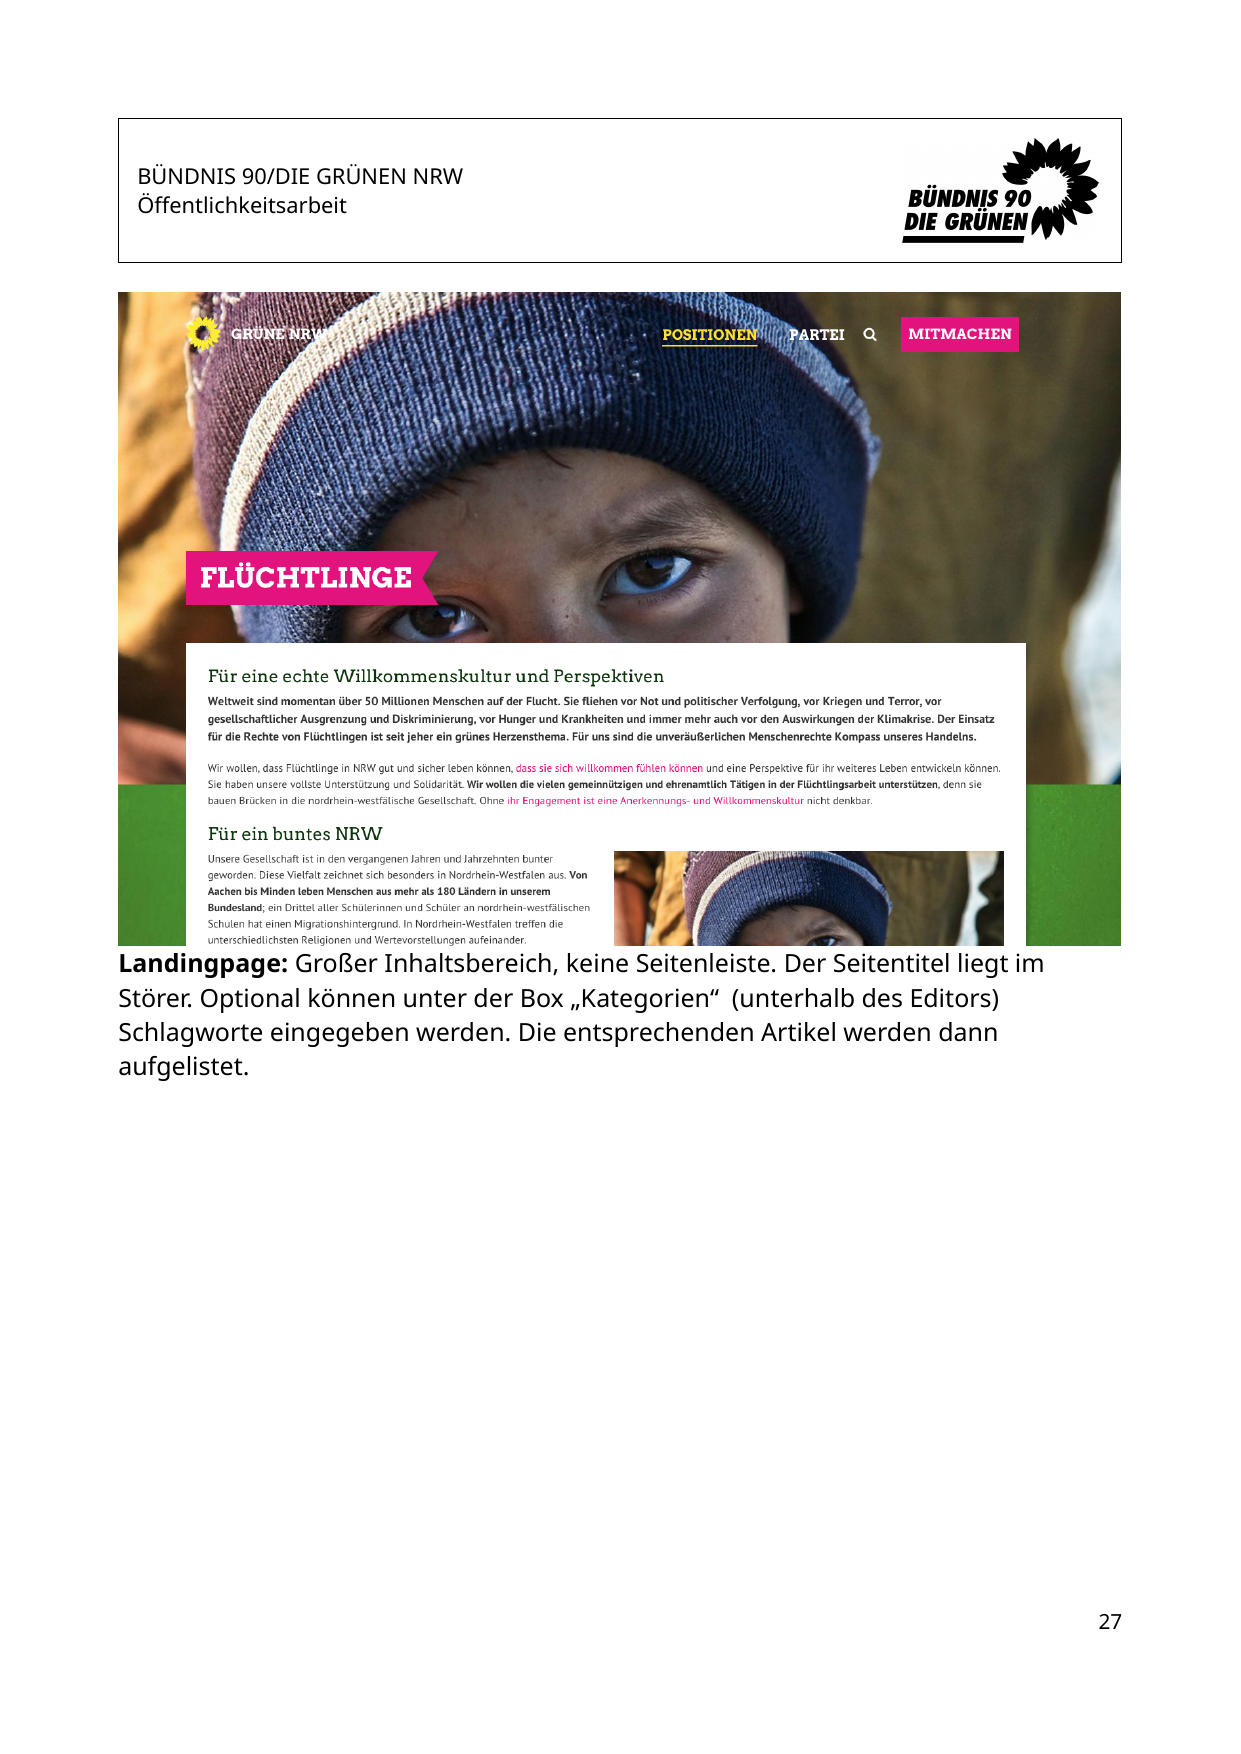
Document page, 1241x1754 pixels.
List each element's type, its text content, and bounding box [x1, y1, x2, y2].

picture [118, 292, 1121, 946]
text Landingpage: Großer Inhaltsbereich, keine Seitenleiste. Der Seitentitel liegt im Störer. Optional können unter der Box „Kategorien“ (unterhalb des Editors) Schlagworte eingegeben werden. Die entsprechenden Artikel werden dann aufgelistet. [118, 292, 1122, 1082]
picture [902, 138, 1099, 243]
